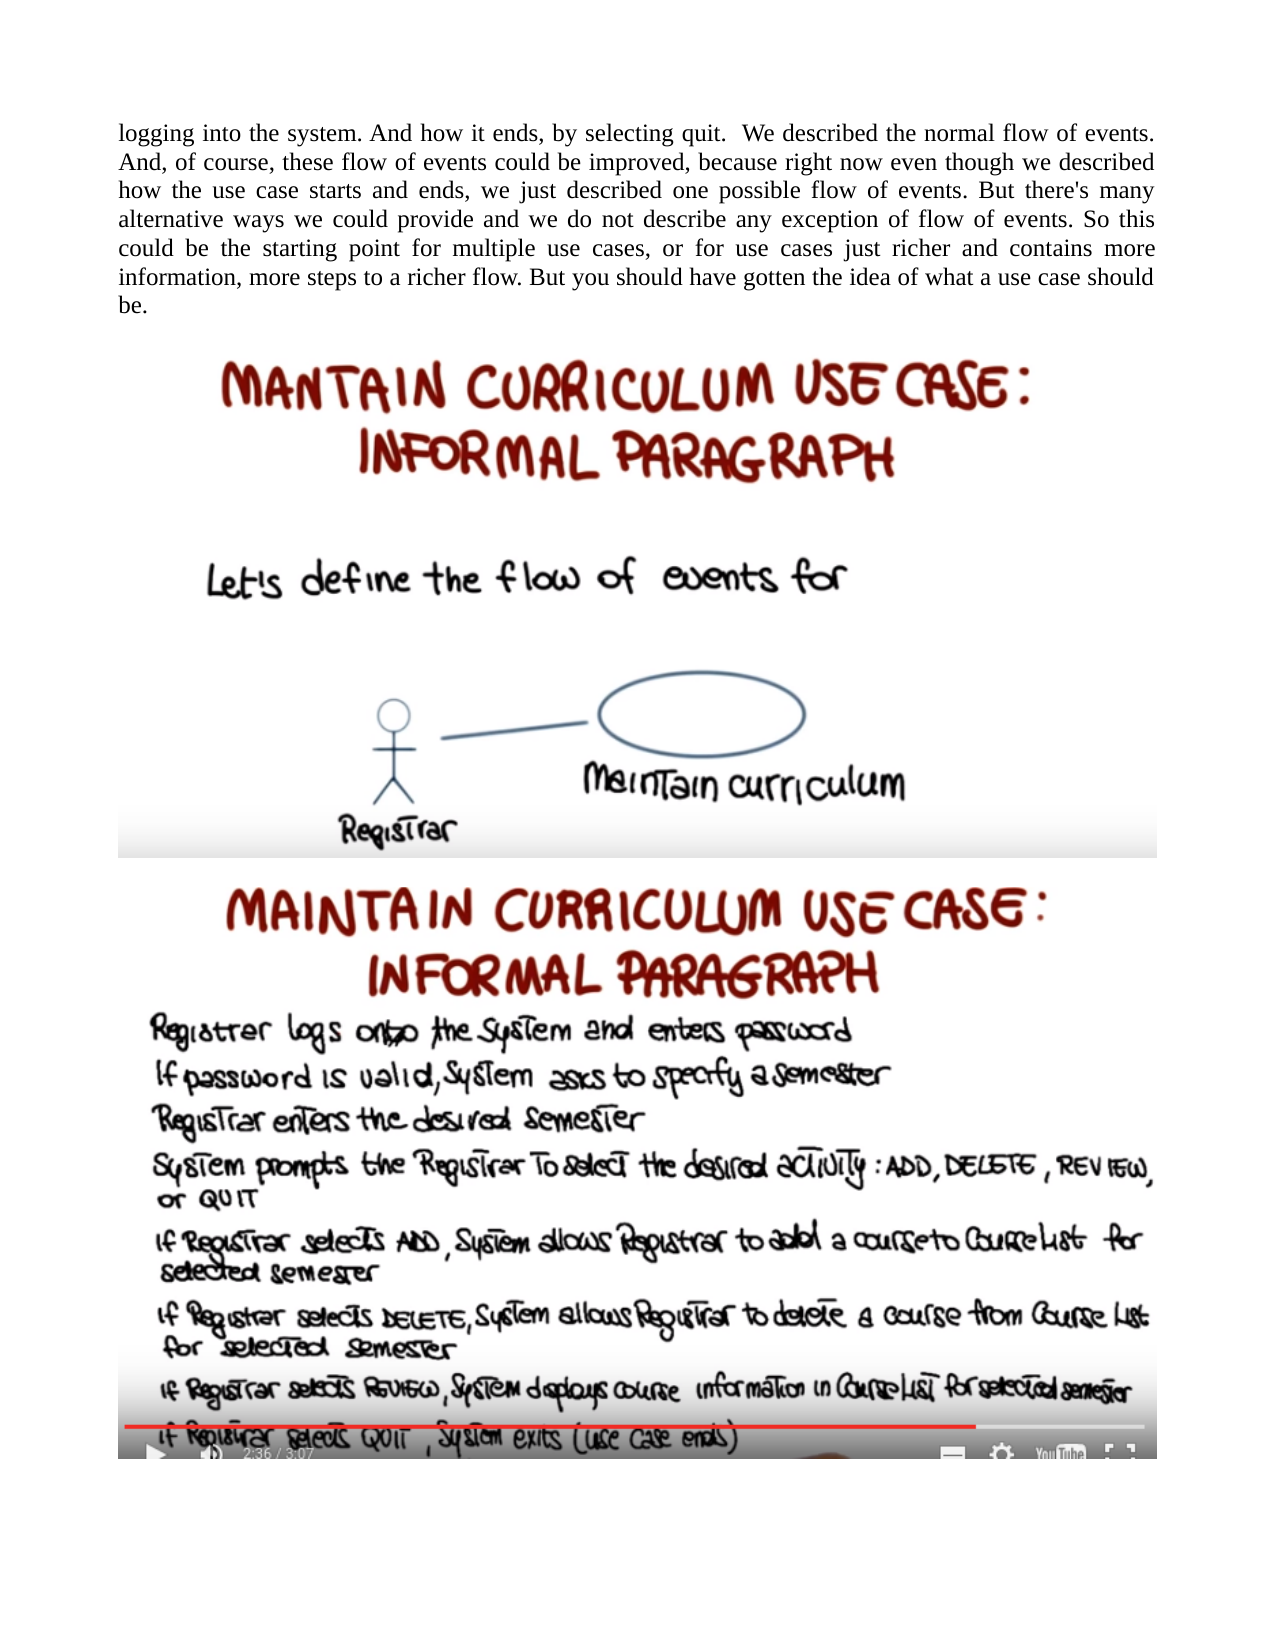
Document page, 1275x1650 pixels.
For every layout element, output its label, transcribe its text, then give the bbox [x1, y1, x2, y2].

text logging into the system. And how it ends, by selecting quit. We described the normal flow of events. And, of course, these flow of events could be improved, because right now even though we described how the use case starts and ends, we just described one possible flow of events. But there's many alternative ways we could provide and we do not describe any exception of flow of events. So this could be the starting point for multiple use cases, or for use cases just richer and contains more information, more steps to a richer flow. But you should have gotten the idea of what a use case should be. [118, 118, 1157, 319]
picture [118, 348, 1157, 858]
picture [118, 886, 1157, 1459]
